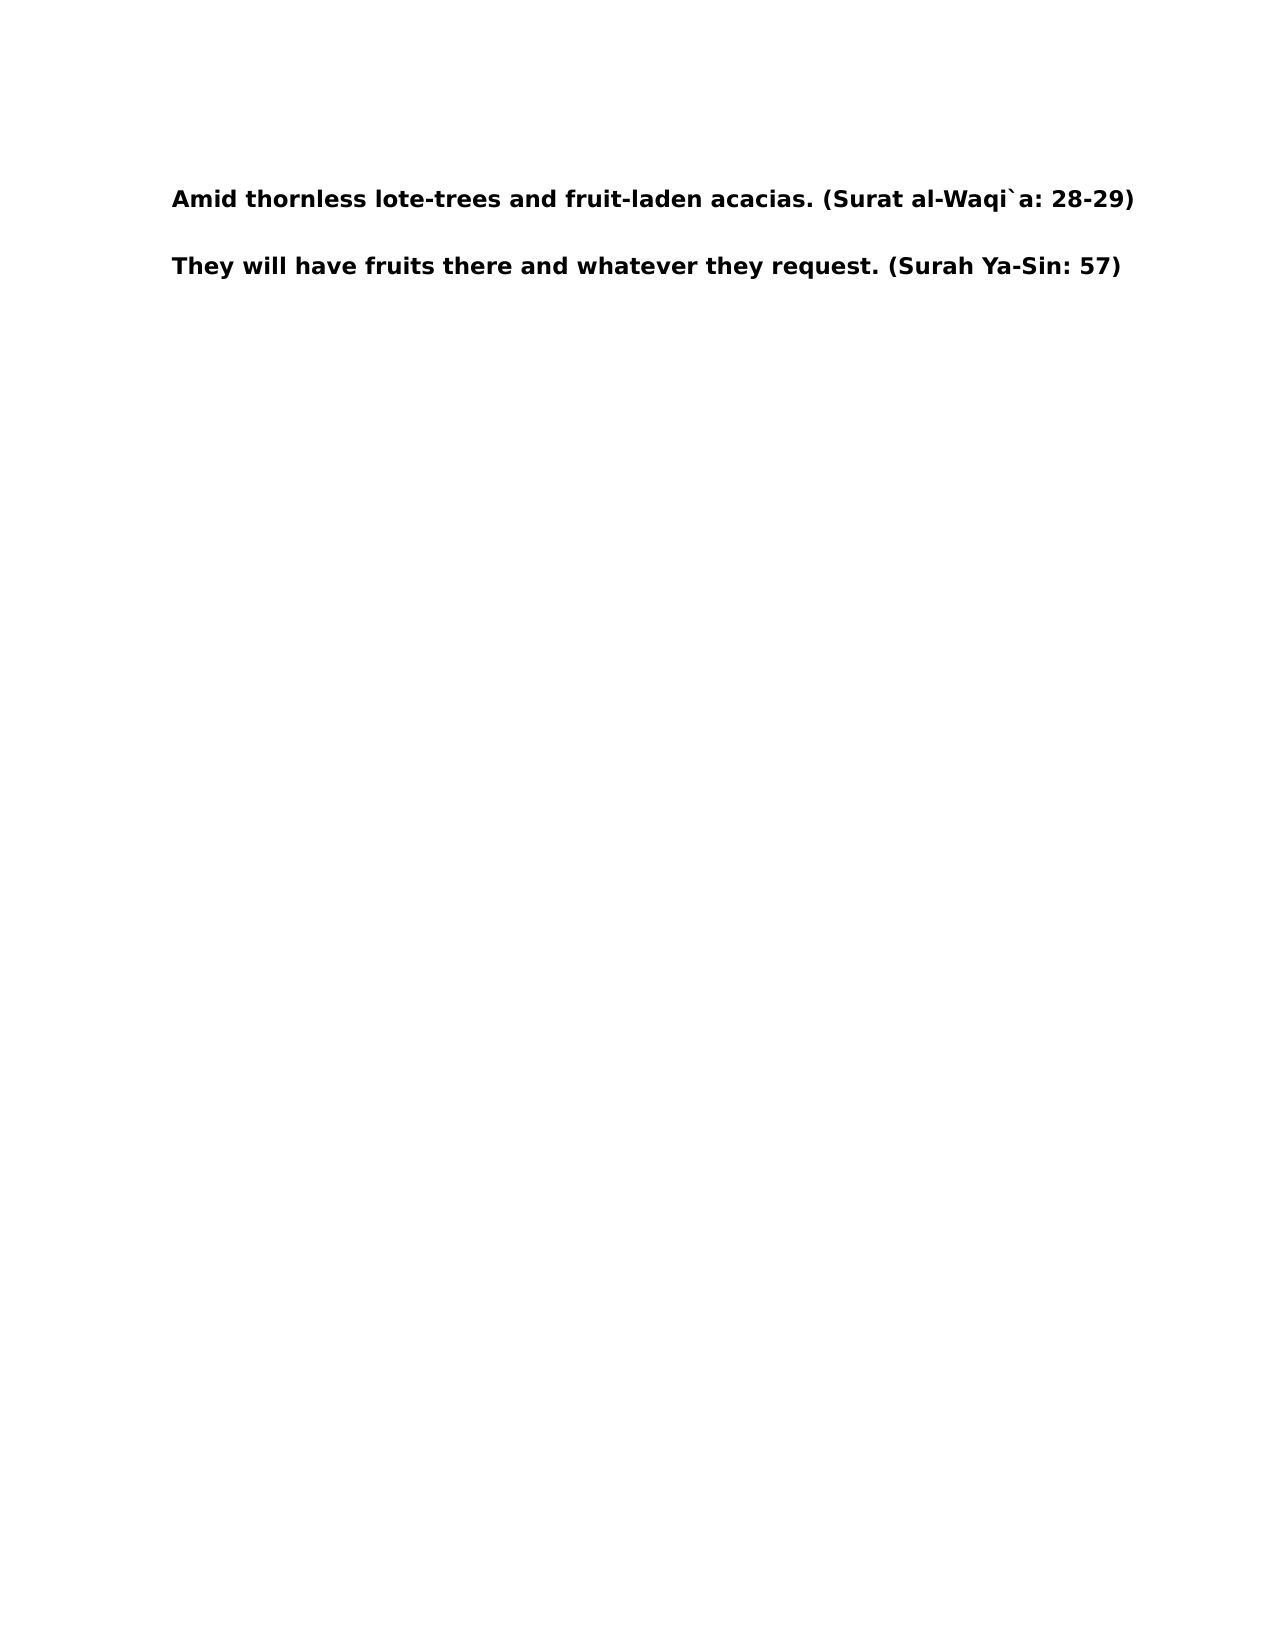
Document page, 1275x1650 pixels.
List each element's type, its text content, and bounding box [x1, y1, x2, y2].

text Amid thornless lote-trees and fruit-laden acacias. (Surat al-Waqi`a: 28-29) [112, 181, 1145, 214]
text They will have fruits there and whatever they request. (Surah Ya-Sin: 57) [112, 248, 1145, 281]
